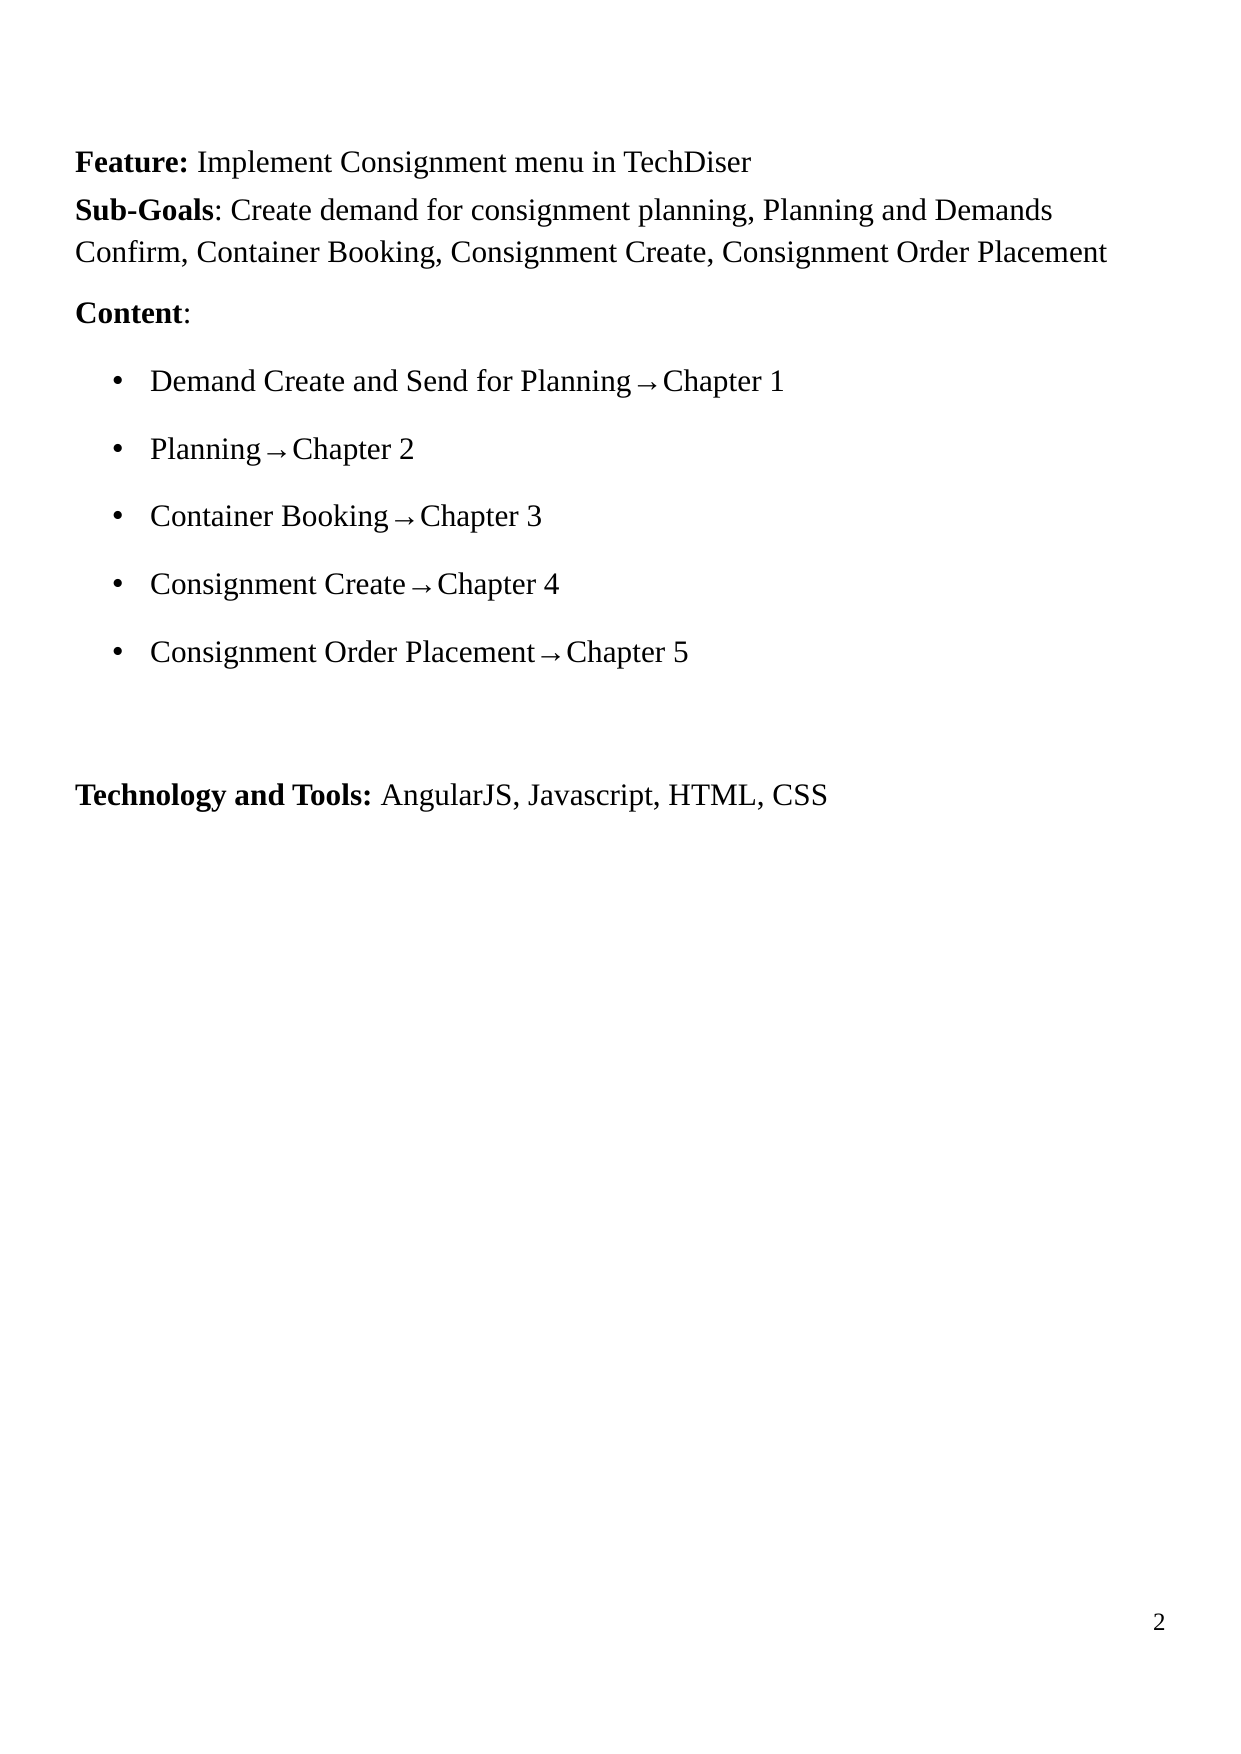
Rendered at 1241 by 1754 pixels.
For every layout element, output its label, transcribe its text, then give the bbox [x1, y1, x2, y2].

list Planning→Chapter 2 [112, 430, 1165, 466]
subtitle Technology and Tools: AngularJS, Javascript, HTML, CSS [75, 776, 1165, 812]
list Container Booking→Chapter 3 [112, 498, 1165, 534]
list Consignment Order Placement→Chapter 5 [112, 633, 1165, 669]
list Consignment Create→Chapter 4 [112, 565, 1165, 601]
subtitle Feature: Implement Consignment menu in TechDiser [75, 143, 1165, 179]
text Sub-Goals: Create demand for consignment planning, Planning and Demands Confirm, Container Booking, Consignment Create, Consignment Order Placement [75, 192, 1165, 269]
text Content: [75, 294, 1165, 331]
list Demand Create and Send for Planning→Chapter 1 [112, 362, 1165, 398]
